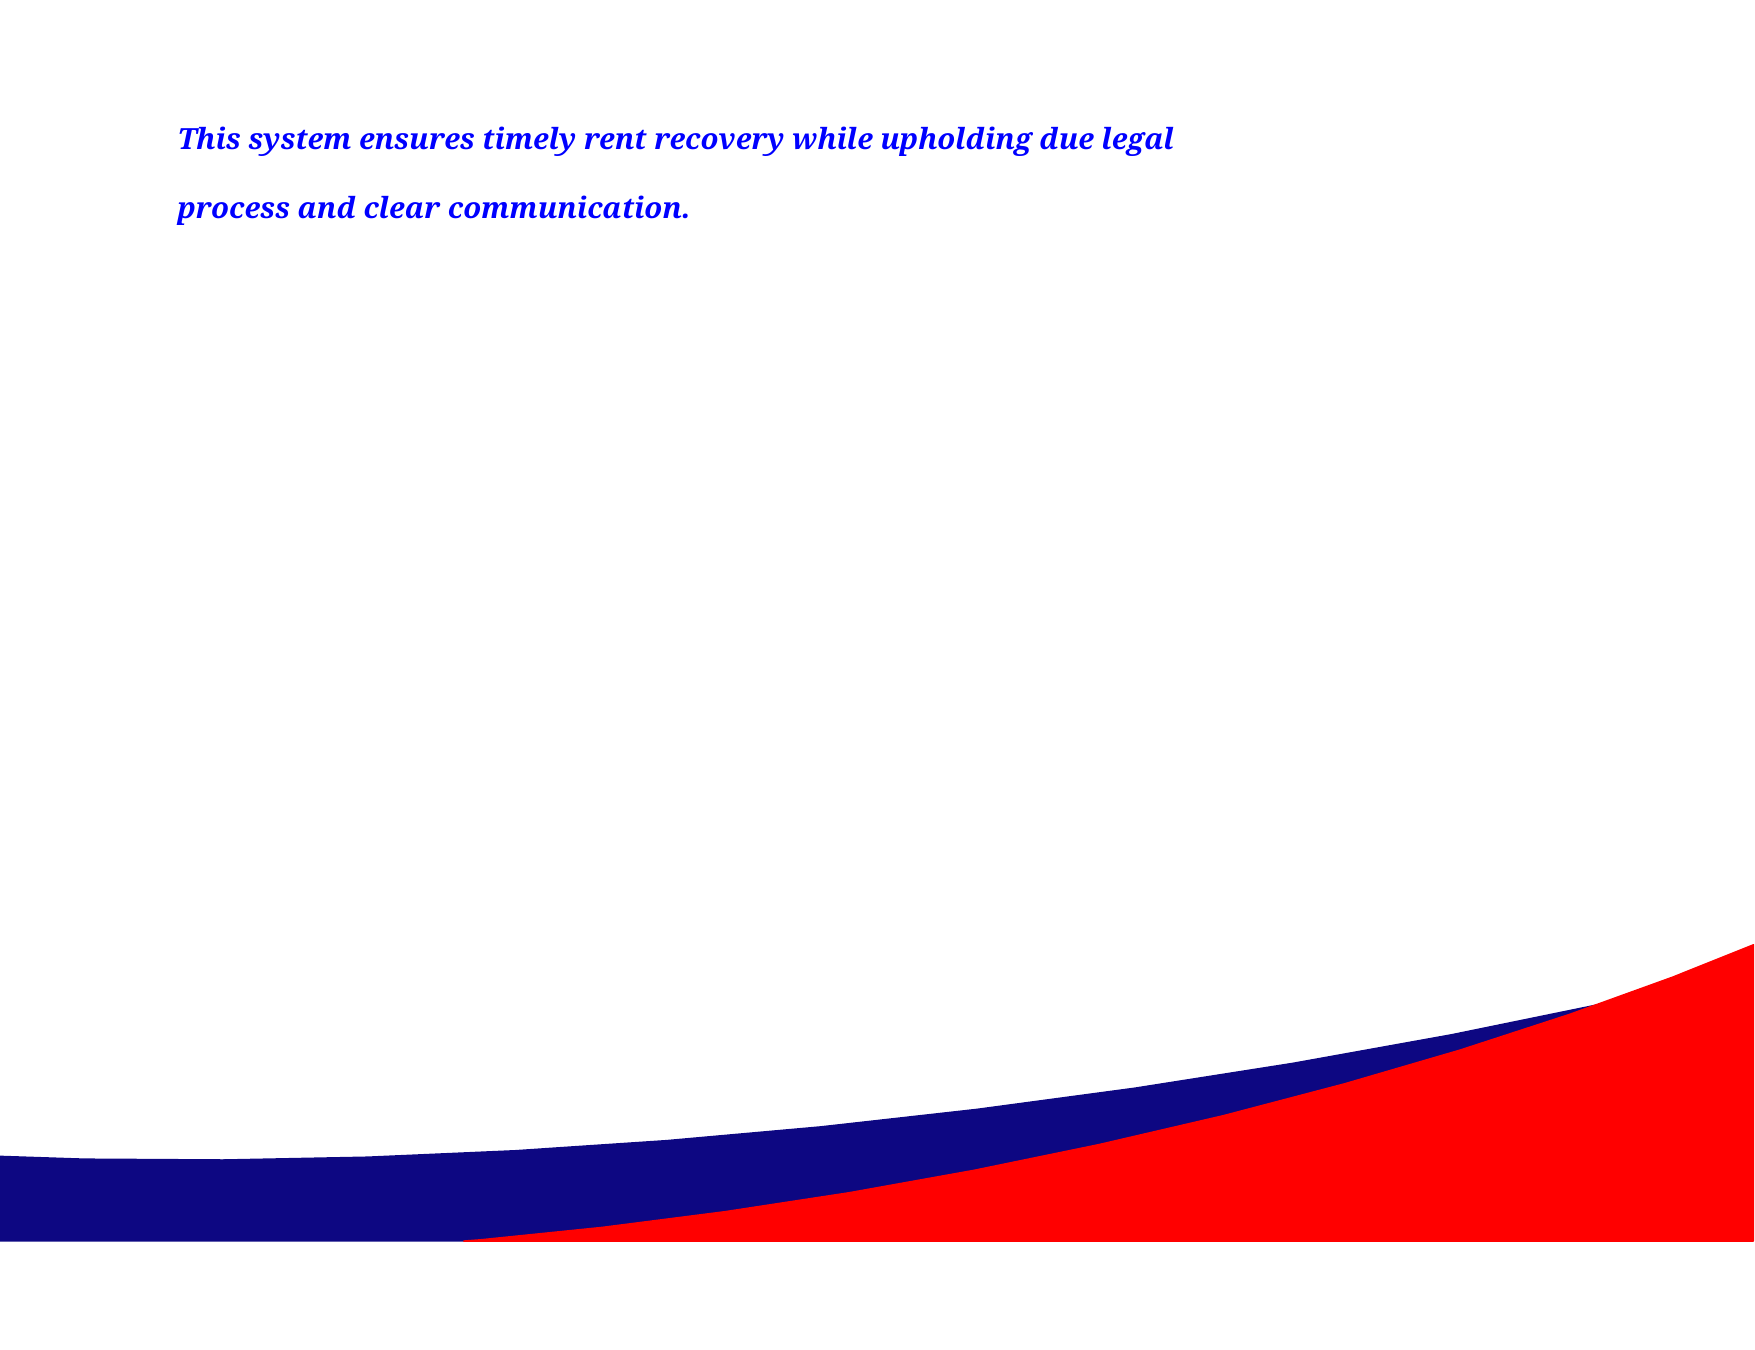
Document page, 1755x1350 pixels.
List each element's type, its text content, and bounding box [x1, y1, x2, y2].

text process and clear communication. [177, 187, 1578, 227]
text This system ensures timely rent recovery while upholding due legal [177, 118, 1578, 158]
